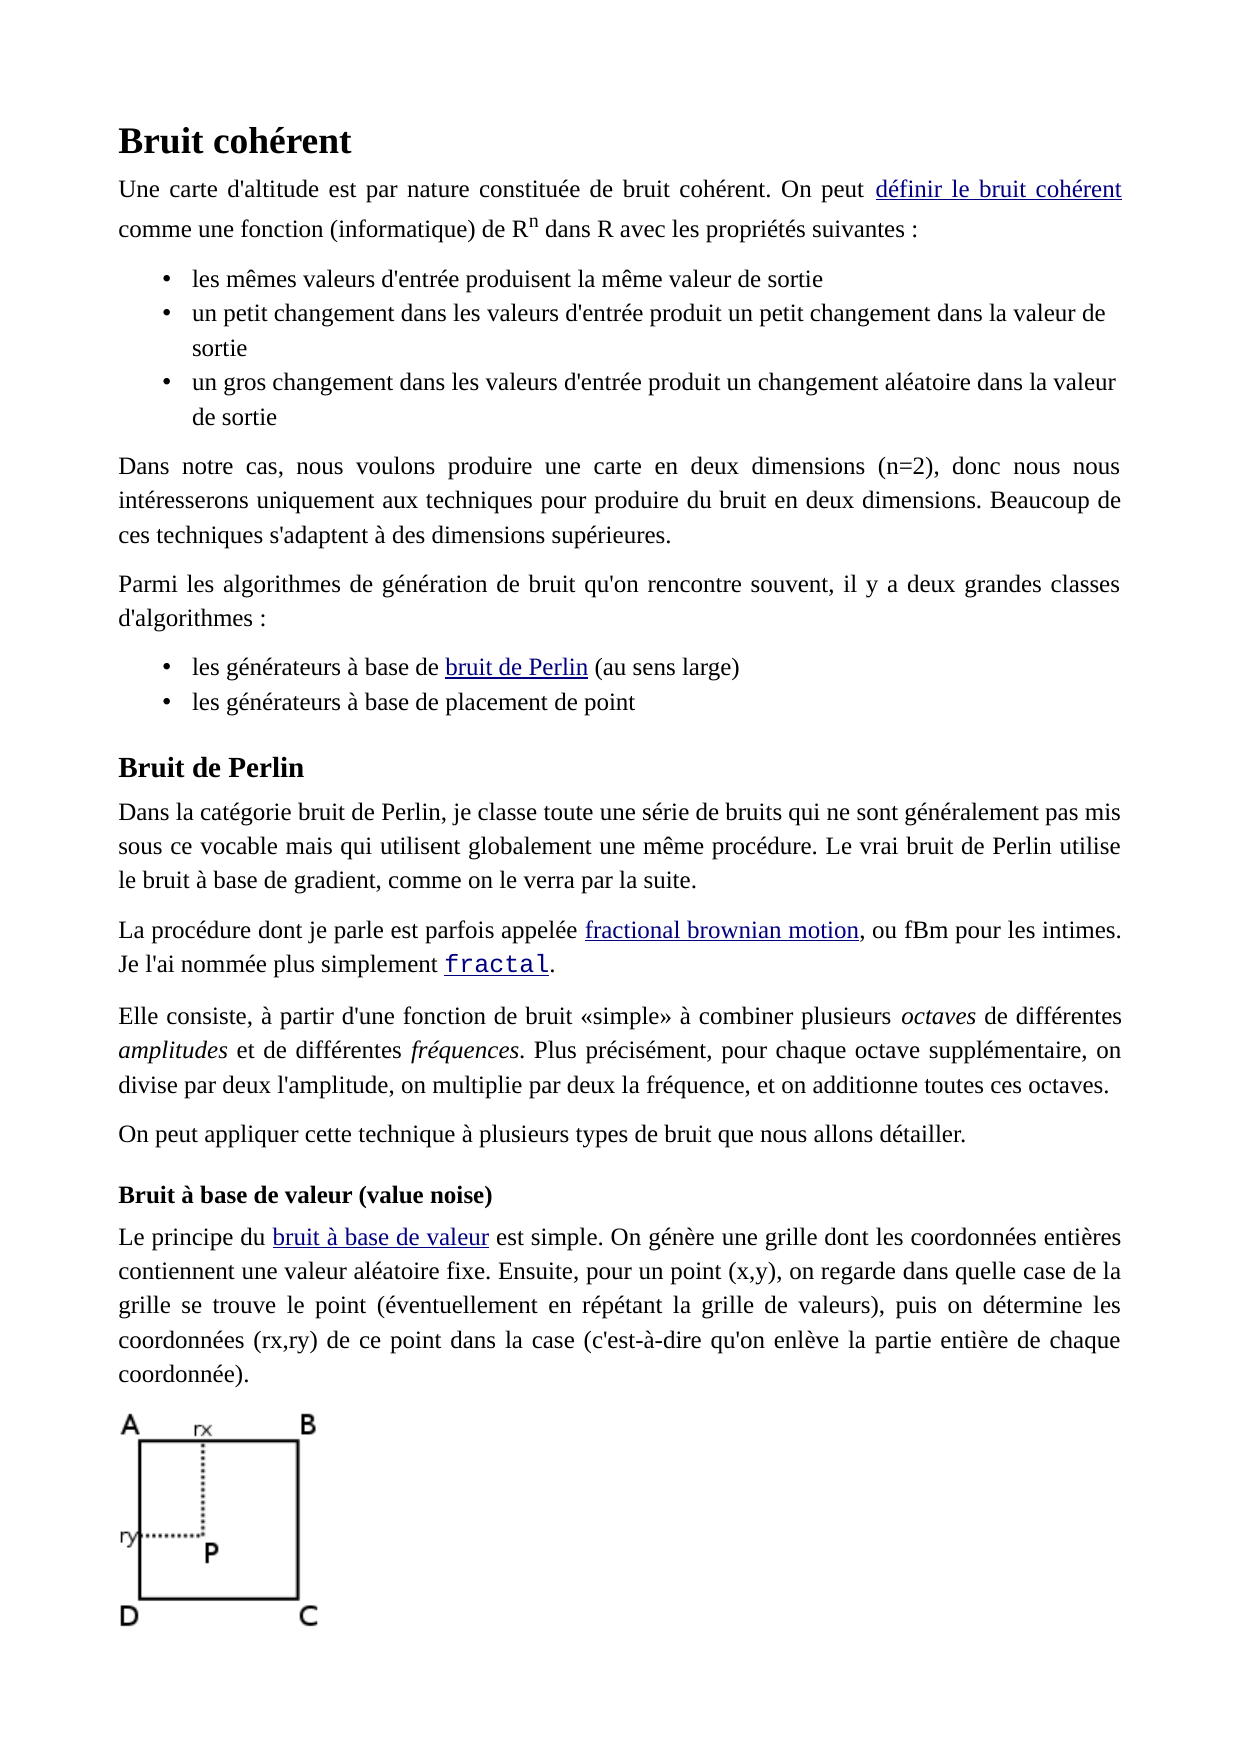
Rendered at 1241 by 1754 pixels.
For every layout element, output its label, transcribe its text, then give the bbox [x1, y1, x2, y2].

list les mêmes valeurs d'entrée produisent la même valeur de sortie [162, 264, 1122, 293]
picture [118, 1408, 319, 1634]
text Dans notre cas, nous voulons produire une carte en deux dimensions (n=2), donc nous nous intéresserons uniquement aux techniques pour produire du bruit en deux dimensions. Beaucoup de ces techniques s'adaptent à des dimensions supérieures. [118, 451, 1122, 549]
text Une carte d'altitude est par nature constituée de bruit cohérent. On peut définir le bruit cohérent comme une fonction (informatique) de Rn dans R avec les propriétés suivantes : [118, 174, 1122, 243]
subtitle Bruit cohérent [118, 118, 1122, 161]
list les générateurs à base de placement de point [162, 687, 1122, 716]
subtitle Bruit à base de valeur (value noise) [118, 1180, 1122, 1209]
text Le principe du bruit à base de valeur est simple. On génère une grille dont les coordonnées entières contiennent une valeur aléatoire fixe. Ensuite, pour un point (x,y), on regarde dans quelle case de la grille se trouve le point (éventuellement en répétant la grille de valeurs), puis on détermine les coordonnées (rx,ry) de ce point dans la case (c'est-à-dire qu'on enlève la partie entière de chaque coordonnée). [118, 1222, 1122, 1388]
text On peut appliquer cette technique à plusieurs types de bruit que nous allons détailler. [118, 1119, 1122, 1147]
text Dans la catégorie bruit de Perlin, je classe toute une série de bruits qui ne sont généralement pas mis sous ce vocable mais qui utilisent globalement une même procédure. Le vrai bruit de Perlin utilise le bruit à base de gradient, comme on le verra par la suite. [118, 797, 1122, 894]
list un gros changement dans les valeurs d'entrée produit un changement aléatoire dans la valeur de sortie [162, 367, 1122, 431]
text Elle consiste, à partir d'une fonction de bruit «simple» à combiner plusieurs octaves de différentes amplitudes et de différentes fréquences. Plus précisément, pour chaque octave supplémentaire, on divise par deux l'amplitude, on multiplie par deux la fréquence, et on additionne toutes ces octaves. [118, 1001, 1122, 1098]
list les générateurs à base de bruit de Perlin (au sens large) [162, 652, 1122, 681]
list un petit changement dans les valeurs d'entrée produit un petit changement dans la valeur de sortie [162, 298, 1122, 362]
text Parmi les algorithmes de génération de bruit qu'on rencontre souvent, il y a deux grandes classes d'algorithmes : [118, 569, 1122, 632]
text La procédure dont je parle est parfois appelée fractional brownian motion, ou fBm pour les intimes. Je l'ai nommée plus simplement fractal. [118, 915, 1122, 980]
subtitle Bruit de Perlin [118, 751, 1122, 784]
